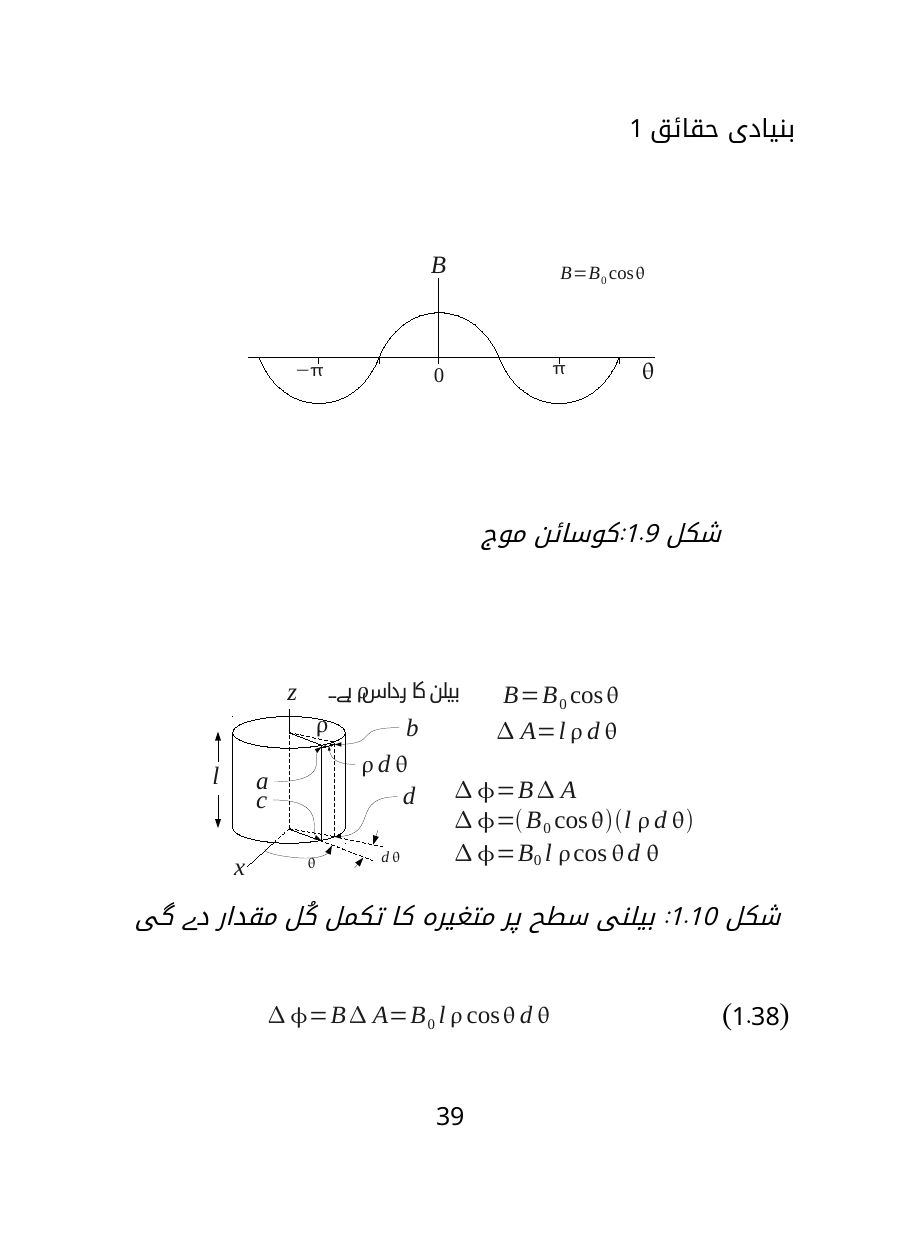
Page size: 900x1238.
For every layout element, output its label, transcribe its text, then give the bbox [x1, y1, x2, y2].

table_header (1.38) [705, 988, 795, 1059]
text شکل 1.9:کوسائن موج [179, 195, 721, 558]
text شکل 1.10: بیلنی سطح پر متغیرہ کا تکمل کُل مقدار دے گی [120, 617, 780, 941]
table_header [105, 988, 705, 1059]
